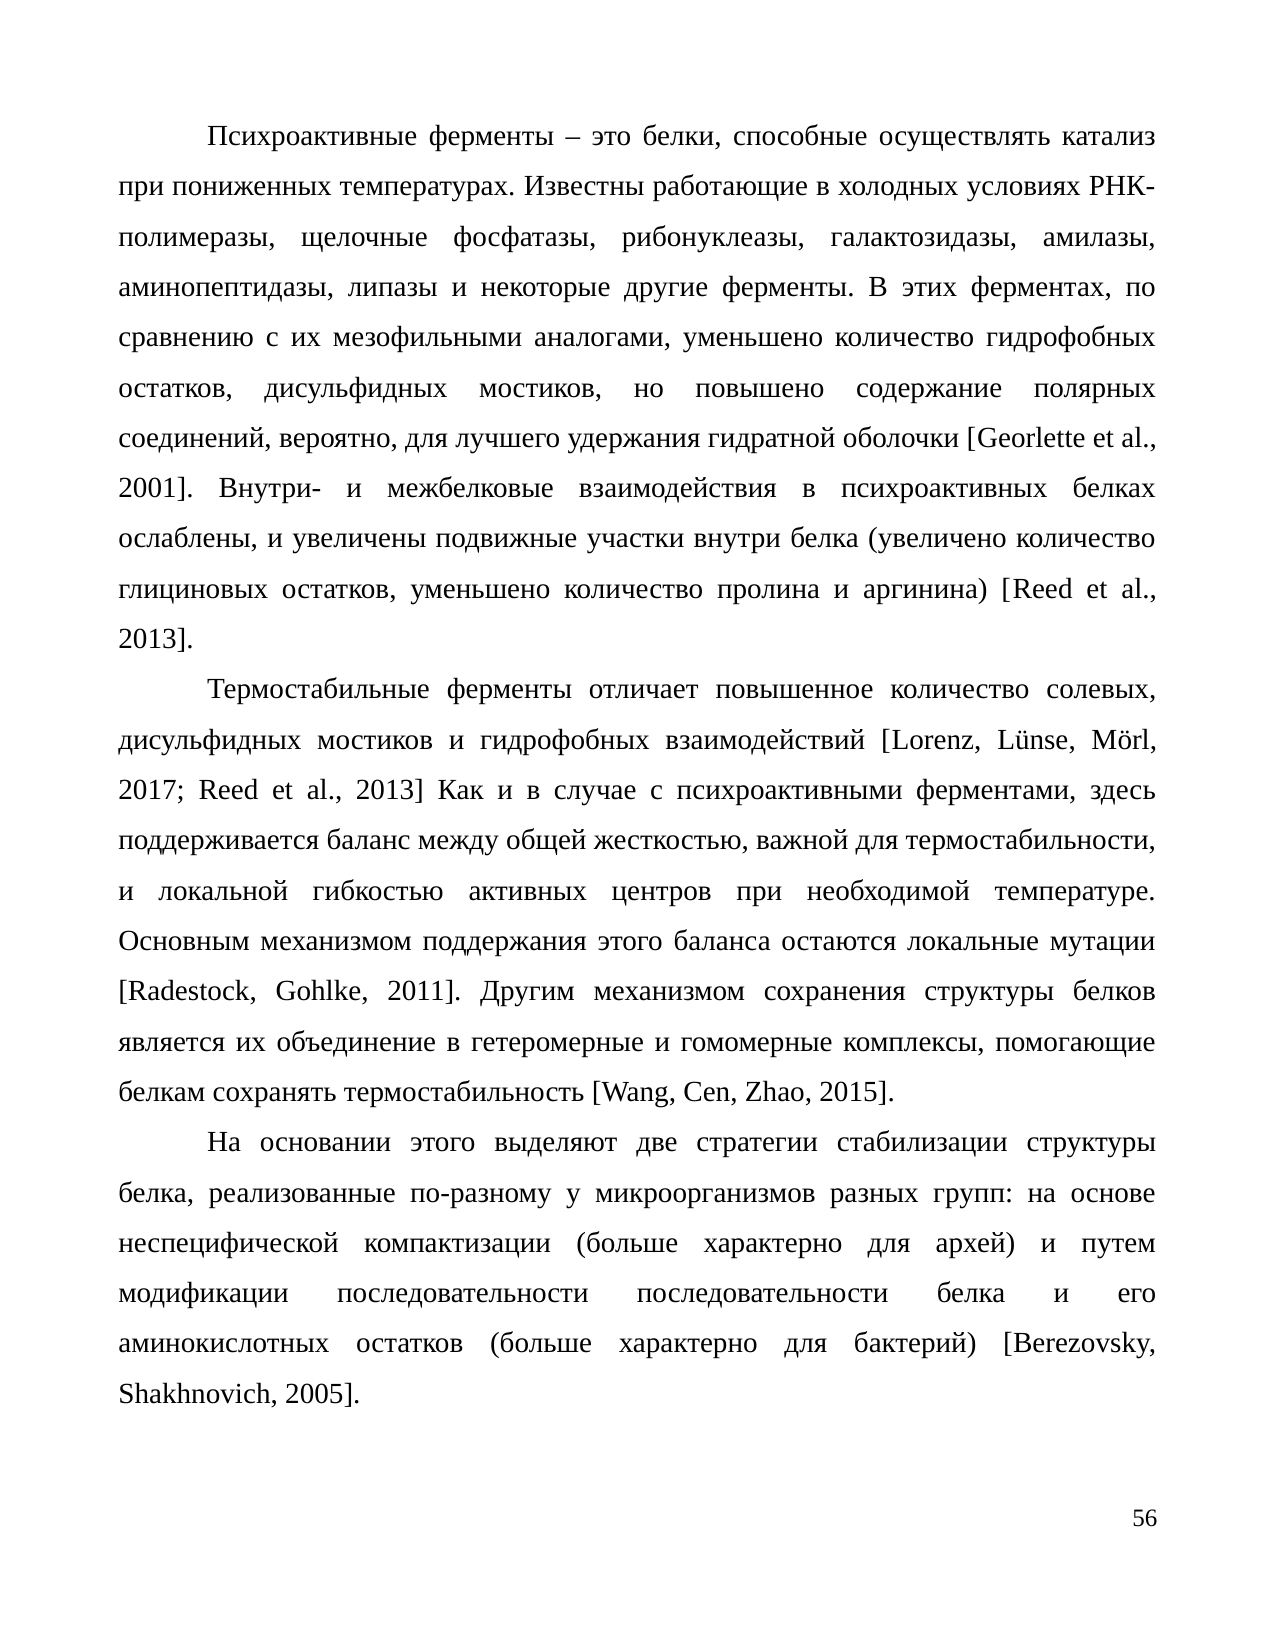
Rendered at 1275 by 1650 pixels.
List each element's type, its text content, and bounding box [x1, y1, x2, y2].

text Термостабильные ферменты отличает повышенное количество солевых, дисульфидных мостиков и гидрофобных взаимодействий [Lorenz, Lünse, Mörl, 2017; Reed et al., 2013] Как и в случае с психроактивными ферментами, здесь поддерживается баланс между общей жесткостью, важной для термостабильности, и локальной гибкостью активных центров при необходимой температуре. Основным механизмом поддержания этого баланса остаются локальные мутации [Radestock, Gohlke, 2011]. Другим механизмом сохранения структуры белков является их объединение в гетеромерные и гомомерные комплексы, помогающие белкам сохранять термостабильность [Wang, Cen, Zhao, 2015].⁠ [118, 672, 1157, 1108]
text На основании этого выделяют две стратегии стабилизации структуры белка, реализованные по-разному у микроорганизмов разных групп: на основе неспецифической компактизации (больше характерно для архей) и путем модификации последовательности последовательности белка и его аминокислотных остатков (больше характерно для бактерий) [Berezovsky, Shakhnovich, 2005]. [118, 1124, 1157, 1409]
text Психроактивные ферменты – это белки, способные осуществлять катализ при пониженных температурах. Известны работающие в холодных условиях РНК-полимеразы, щелочные фосфатазы, рибонуклеазы, галактозидазы, амилазы, аминопептидазы, липазы и некоторые другие ферменты. В этих ферментах, по сравнению с их мезофильными аналогами, уменьшено количество гидрофобных остатков, дисульфидных мостиков, но повышено содержание полярных соединений, вероятно, для лучшего удержания гидратной оболочки [Georlette et al., 2001]. Внутри- и межбелковые взаимодействия в психроактивных белках ослаблены, и увеличены подвижные участки внутри белка (увеличено количество глициновых остатков, уменьшено количество пролина и аргинина) [Reed et al., 2013]. [118, 118, 1157, 655]
